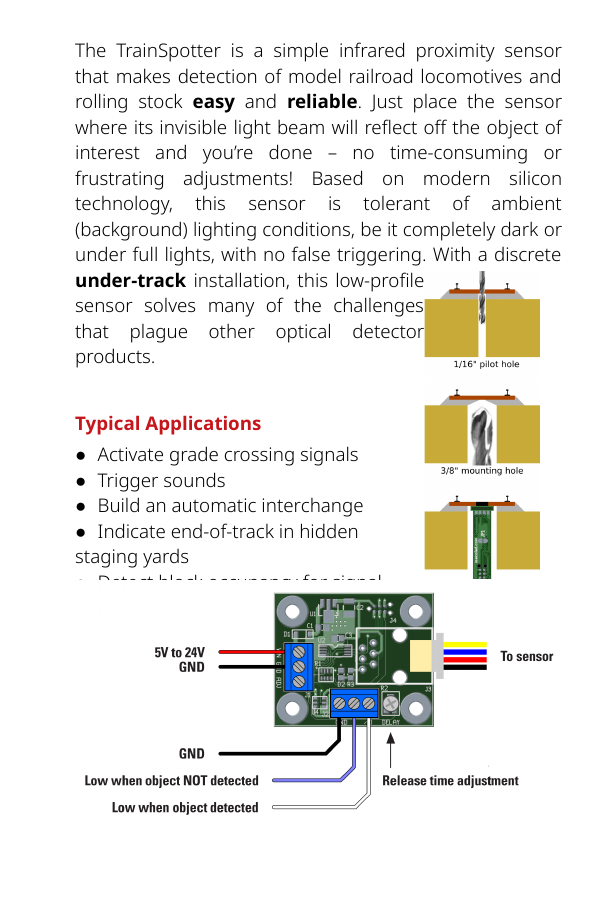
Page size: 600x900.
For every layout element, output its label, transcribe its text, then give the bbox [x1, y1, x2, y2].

list ● Activate grade crossing signals [75, 441, 424, 467]
list [540, 518, 562, 569]
list ● Build an automatic interchange [75, 492, 424, 518]
picture [424, 271, 540, 579]
subtitle Typical Applications [75, 410, 424, 435]
list [540, 467, 562, 492]
subtitle [540, 410, 562, 435]
list ● Indicate end-of-track in hidden staging yards [75, 518, 424, 569]
list ● Detect block occupancy for signal systems [75, 569, 562, 580]
list ● Trigger sounds [75, 467, 424, 492]
text The TrainSpotter is a simple infrared proximity sensor that makes detection of model railroad locomotives and rolling stock easy and reliable. Just place the sensor where its invisible light beam will reflect off the object of interest and you’re done – no time-consuming or frustrating adjustments! Based on modern silicon technology, this sensor is tolerant of ambient (background) lighting conditions, be it completely dark or under full lights, with no false triggering. With a discrete under-track installation, this low-profile sensor solves many of the challenges that plague other optical detector products. [75, 37, 562, 369]
picture [75, 580, 563, 825]
